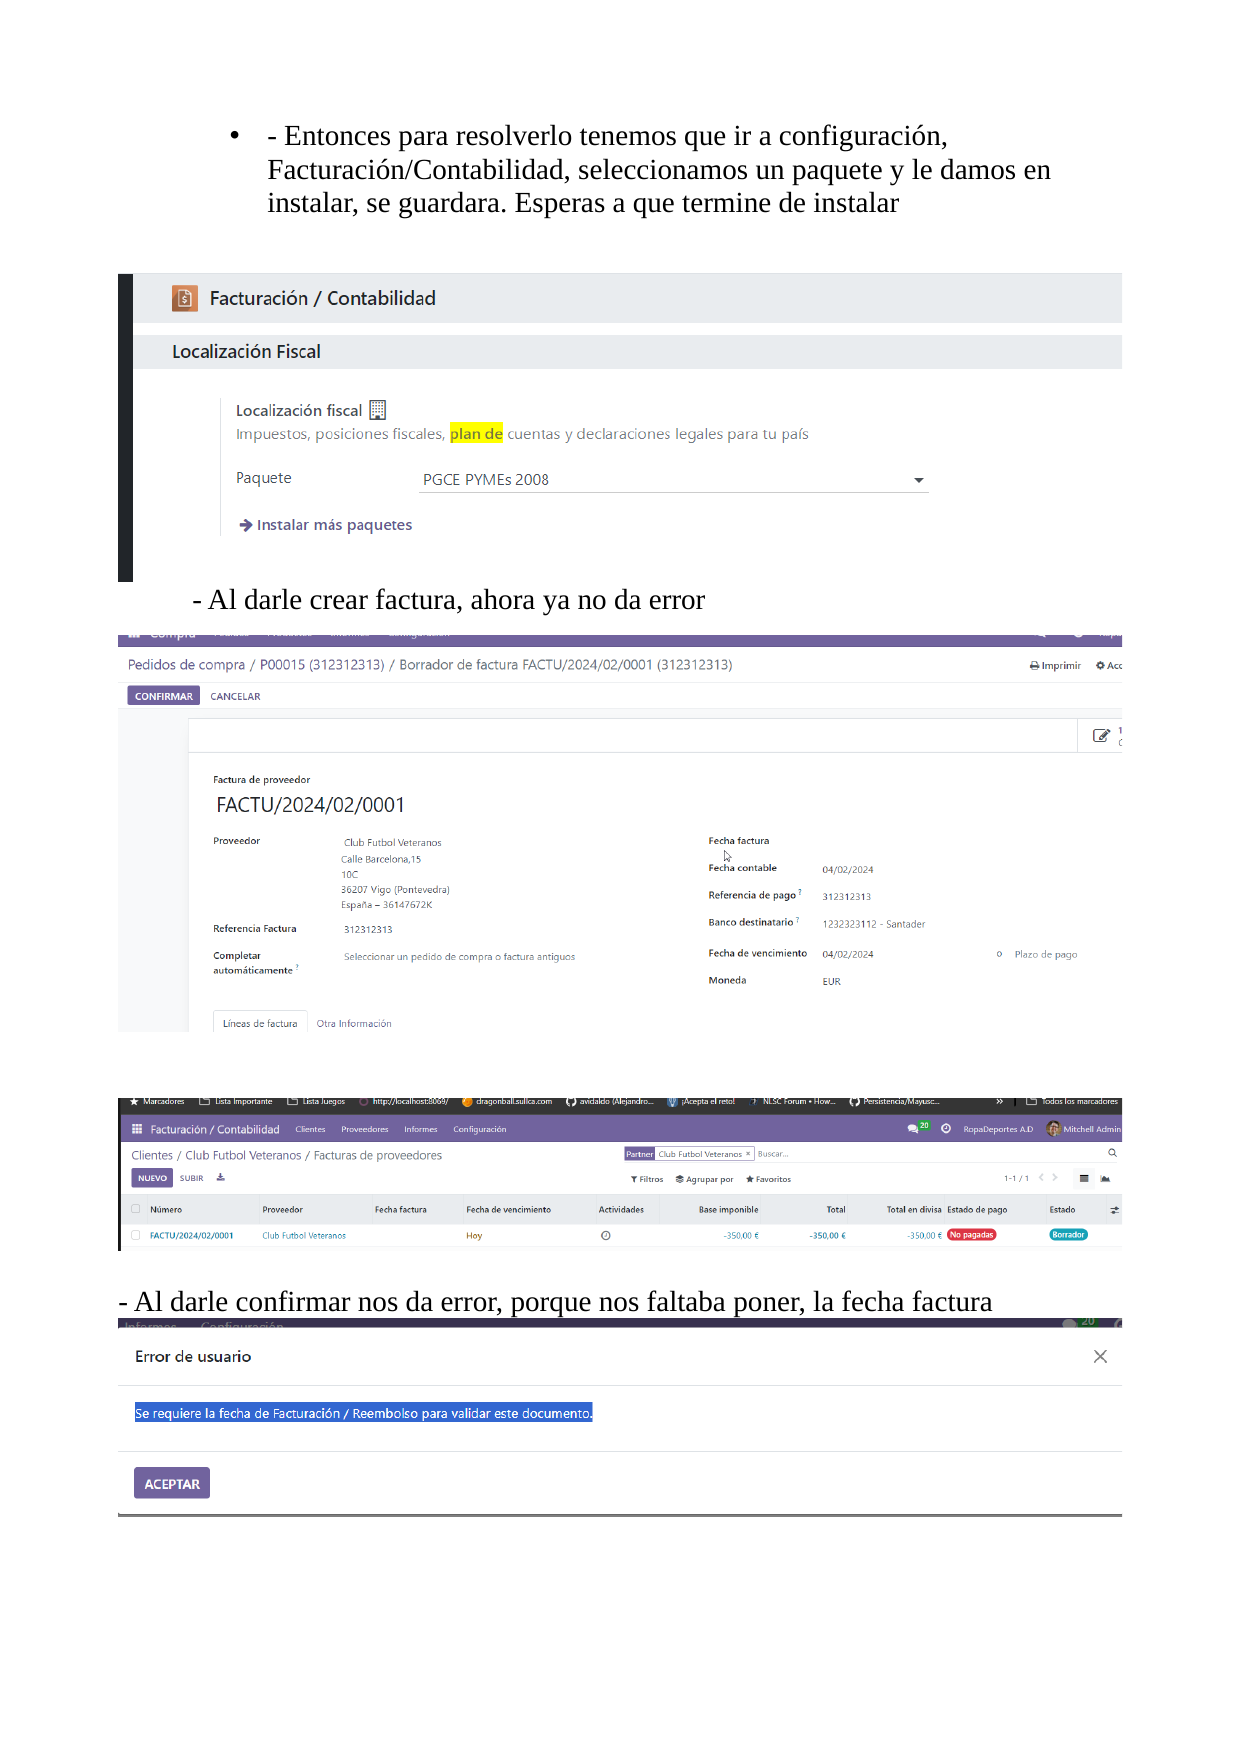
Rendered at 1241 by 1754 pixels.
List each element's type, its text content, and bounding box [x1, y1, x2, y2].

list - Entonces para resolverlo tenemos que ir a configuración, Facturación/Contabilidad, seleccionamos un paquete y le damos en instalar, se guardara. Esperas a que termine de instalar [229, 118, 1122, 219]
picture [118, 252, 1123, 582]
picture [118, 1098, 1123, 1251]
picture [118, 635, 1123, 1032]
picture [118, 1318, 1123, 1517]
text - Al darle confirmar nos da error, porque nos faltaba poner, la fecha factura [118, 1284, 1122, 1318]
text - Al darle crear factura, ahora ya no da error [118, 582, 1122, 616]
